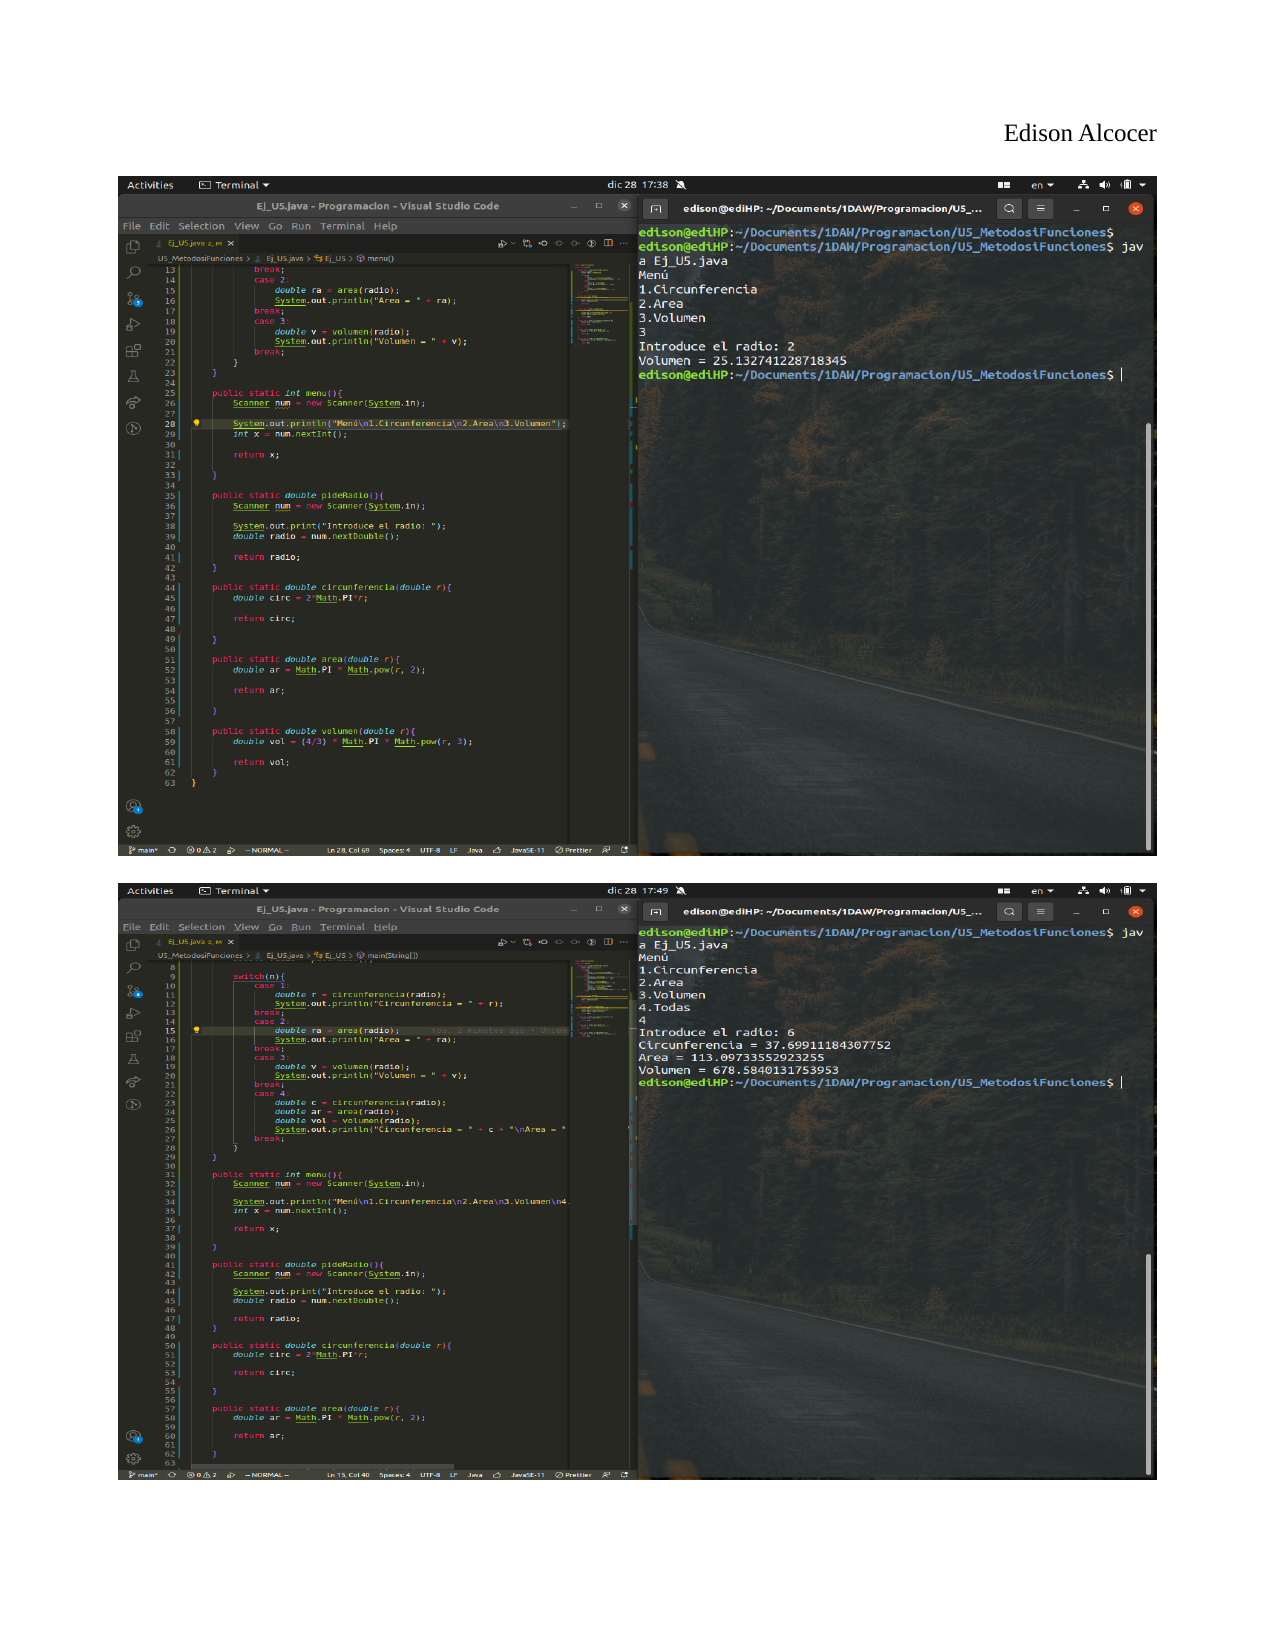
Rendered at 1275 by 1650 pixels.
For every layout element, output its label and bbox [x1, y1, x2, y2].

picture [118, 883, 1157, 1480]
picture [118, 176, 1157, 856]
